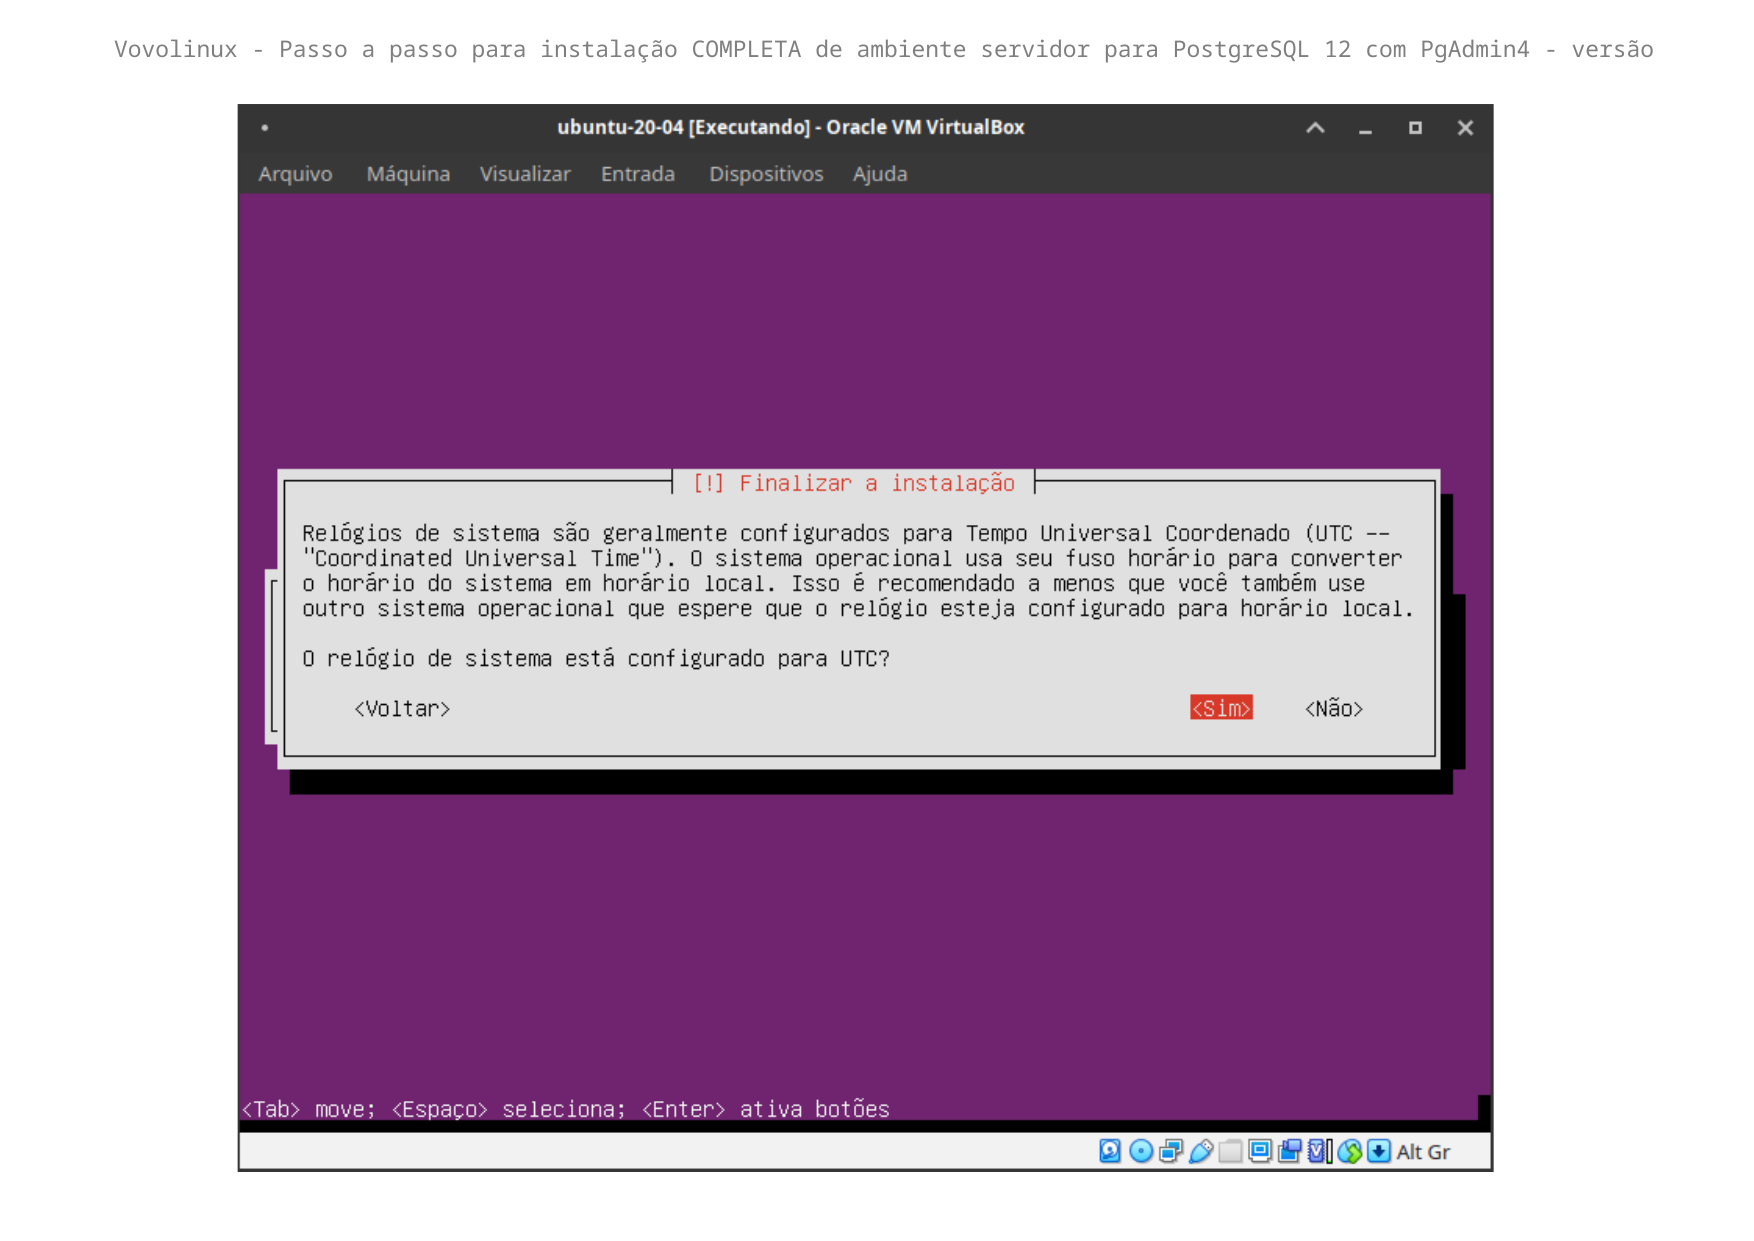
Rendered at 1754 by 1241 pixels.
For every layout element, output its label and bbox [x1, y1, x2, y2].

picture [237, 104, 1494, 1172]
